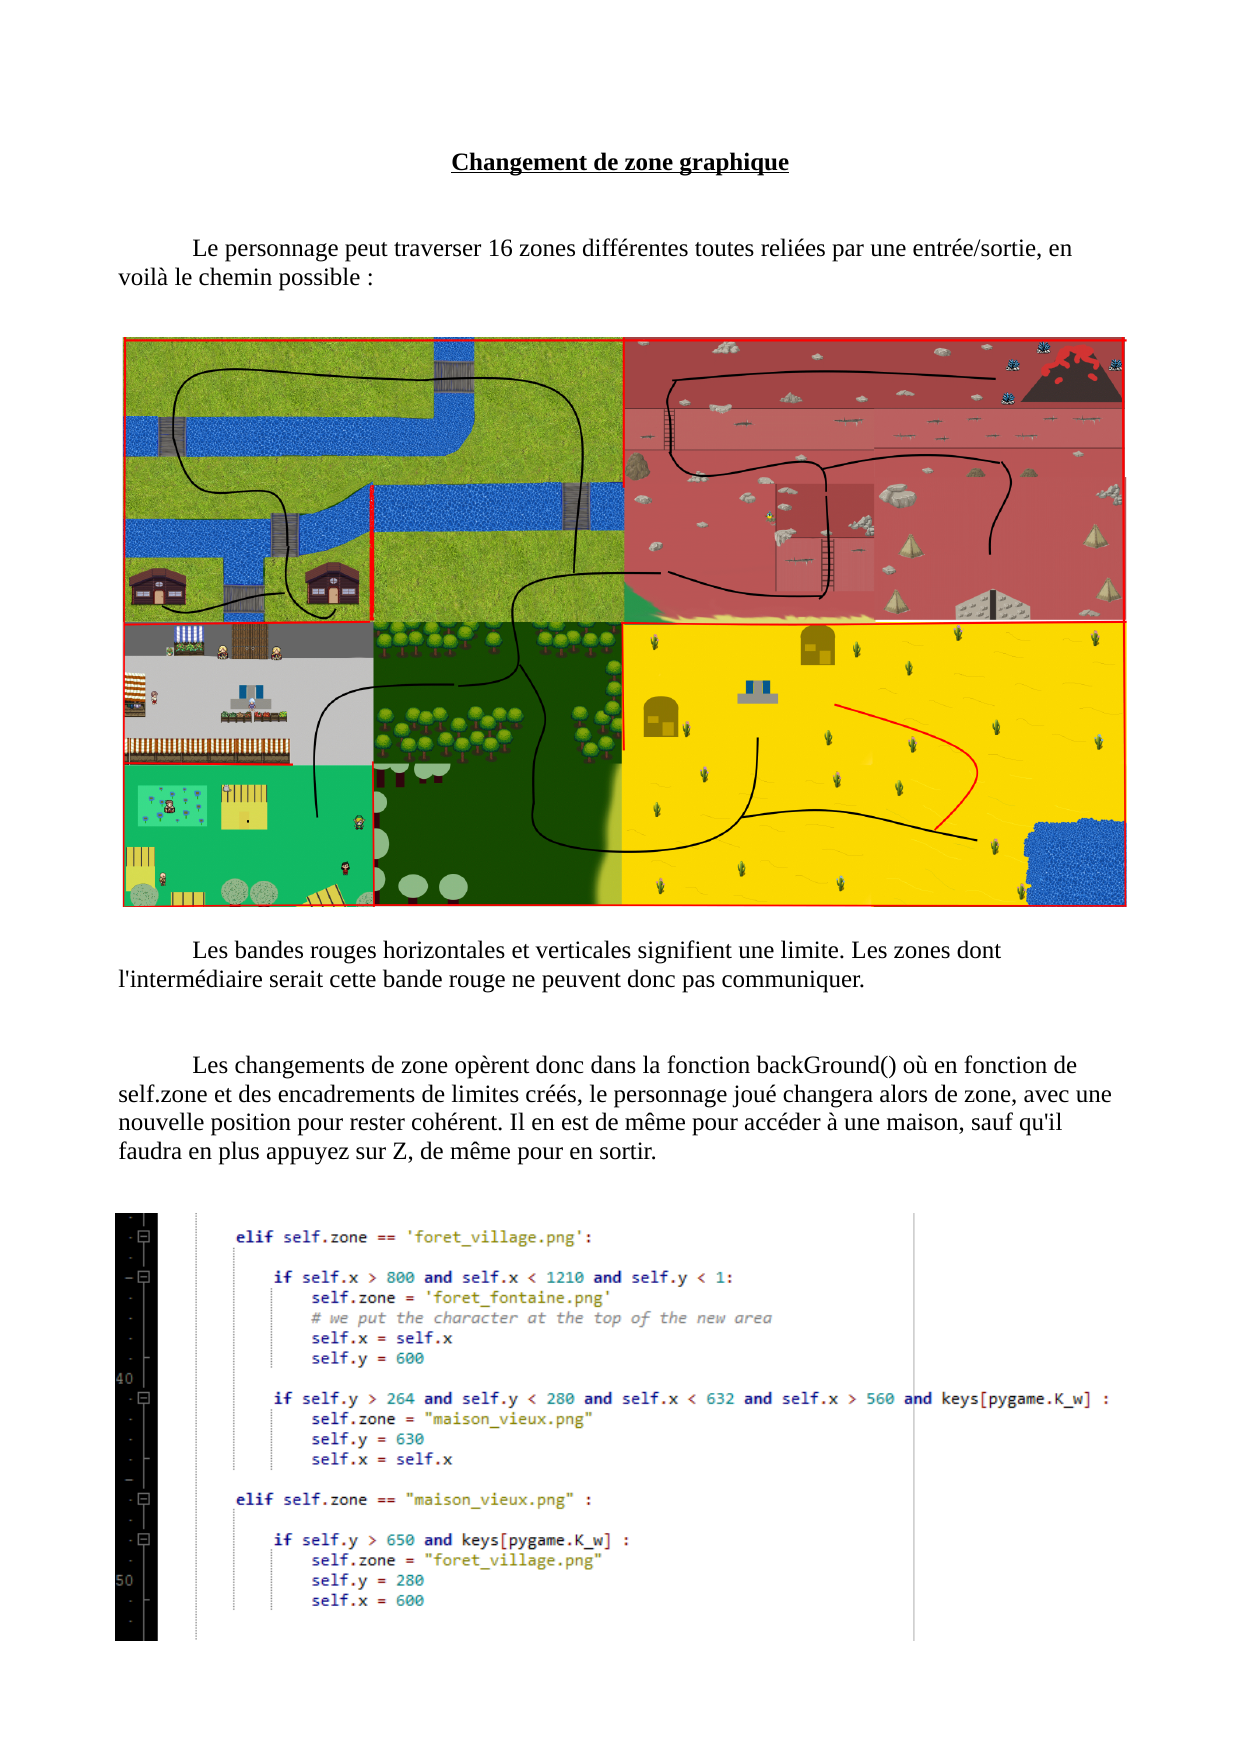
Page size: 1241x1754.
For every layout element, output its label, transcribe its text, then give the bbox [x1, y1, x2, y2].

picture [115, 1213, 1119, 1641]
text Le personnage peut traverser 16 zones différentes toutes reliées par une entrée/sortie, en voilà le chemin possible : [118, 233, 1122, 291]
text Les bandes rouges horizontales et verticales signifient une limite. Les zones dont l'intermédiaire serait cette bande rouge ne peuvent donc pas communiquer. [118, 935, 1122, 992]
picture [122, 337, 1127, 907]
text Changement de zone graphique [118, 147, 1122, 176]
text Les changements de zone opèrent donc dans la fonction backGround() où en fonction de self.zone et des encadrements de limites créés, le personnage joué changera alors de zone, avec une nouvelle position pour rester cohérent. Il en est de même pour accéder à une maison, sauf qu'il faudra en plus appuyez sur Z, de même pour en sortir. [118, 1050, 1122, 1165]
